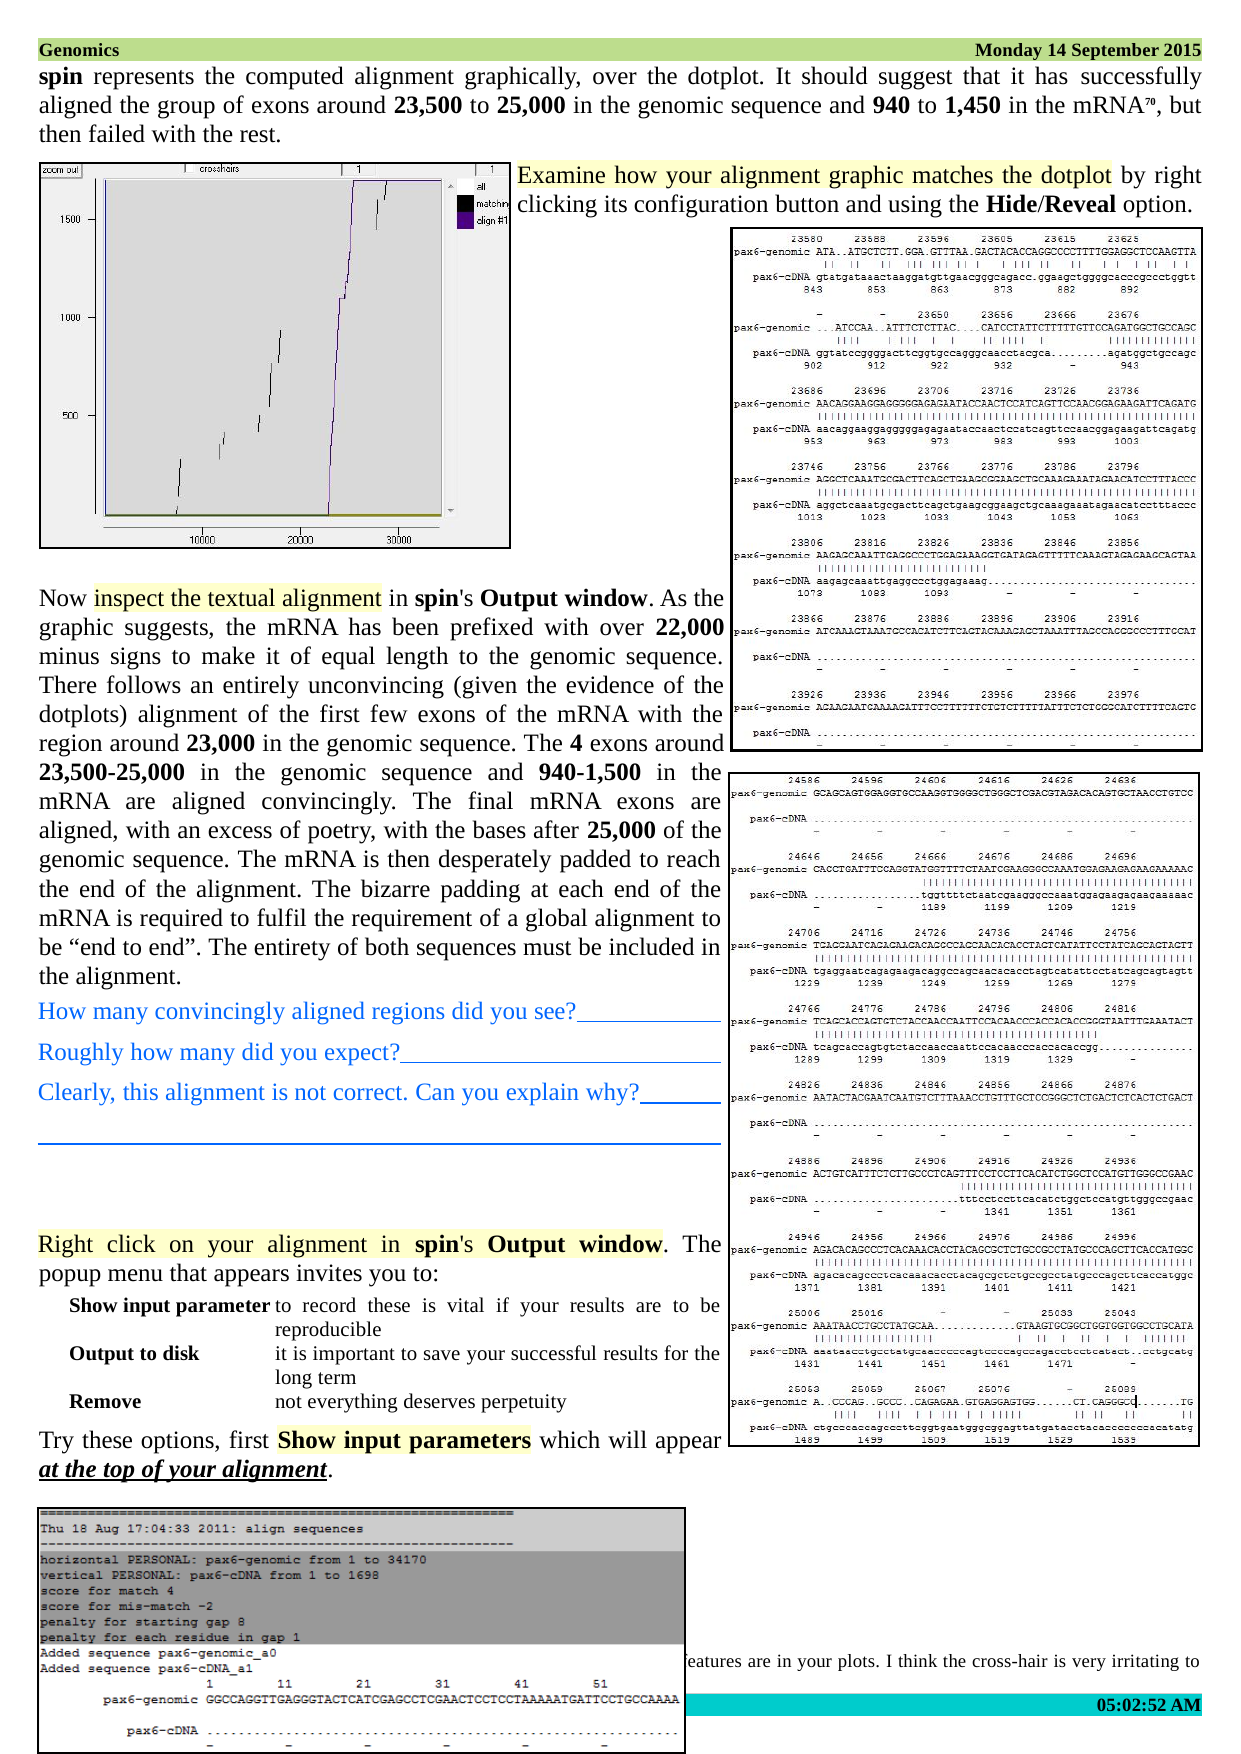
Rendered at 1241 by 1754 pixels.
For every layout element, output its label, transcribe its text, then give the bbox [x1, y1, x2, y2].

text Show input parameter to record these is vital if your results are to be reproducible [69, 1293, 728, 1341]
picture [733, 229, 1201, 749]
picture [39, 1509, 684, 1752]
text Try these options, first Show input parameters which will appear at the top of your alignment. [38, 1425, 1202, 1483]
text Now inspect the textual alignment in spin's Output window. As the graphic suggests, the mRNA has been prefixed with over 22,000 minus signs to make it of equal length to the genomic sequence. There follows an entirely unconvincing (given the evidence of the dotplots) alignment of the first few exons of the mRNA with the region around 23,000 in the genomic sequence. The 4 exons around 23,500-25,000 in the genomic sequence and 940-1,500 in the mRNA are aligned convincingly. The final mRNA exons are aligned, with an excess of poetry, with the bases after 25,000 of the genomic sequence. The mRNA is then desperately padded to reach the end of the alignment. The bizarre padding at each end of the mRNA is required to fulfil the requirement of a global alignment to be “end to end”. The entirety of both sequences must be included in the alignment. [38, 583, 1202, 990]
text spin represents the computed alignment graphically, over the dotplot. It should suggest that it has successfully aligned the group of exons around 23,500 to 25,000 in the genomic sequence and 940 to 1,450 in the mRNA, but then failed with the rest. [38, 61, 1202, 148]
picture [730, 774, 1198, 1445]
text Examine how your alignment graphic matches the dotplot by right clicking its configuration button and using the Hide/Reveal option. [38, 159, 1202, 218]
text Roughly how many did you expect? [38, 1036, 728, 1066]
text How many convincingly aligned regions did you see? [38, 996, 728, 1025]
text Remove not everything deserves perpetuity [69, 1389, 728, 1413]
text Clearly, this alignment is not correct. Can you explain why? [38, 1077, 728, 1106]
text Output to disk it is important to save your successful results for the long term [69, 1341, 728, 1389]
picture [41, 164, 509, 547]
text Right click on your alignment in spin's Output window. The popup menu that appears invites you to: [38, 1229, 728, 1287]
text Click in the crosshair box and use the crosshair to get a good idea of where features are in your plots. I think the cross-hair is very irritating to leave active, so I suggest you click it off again once its purpose is fulfilled. [686, 1649, 1202, 1693]
